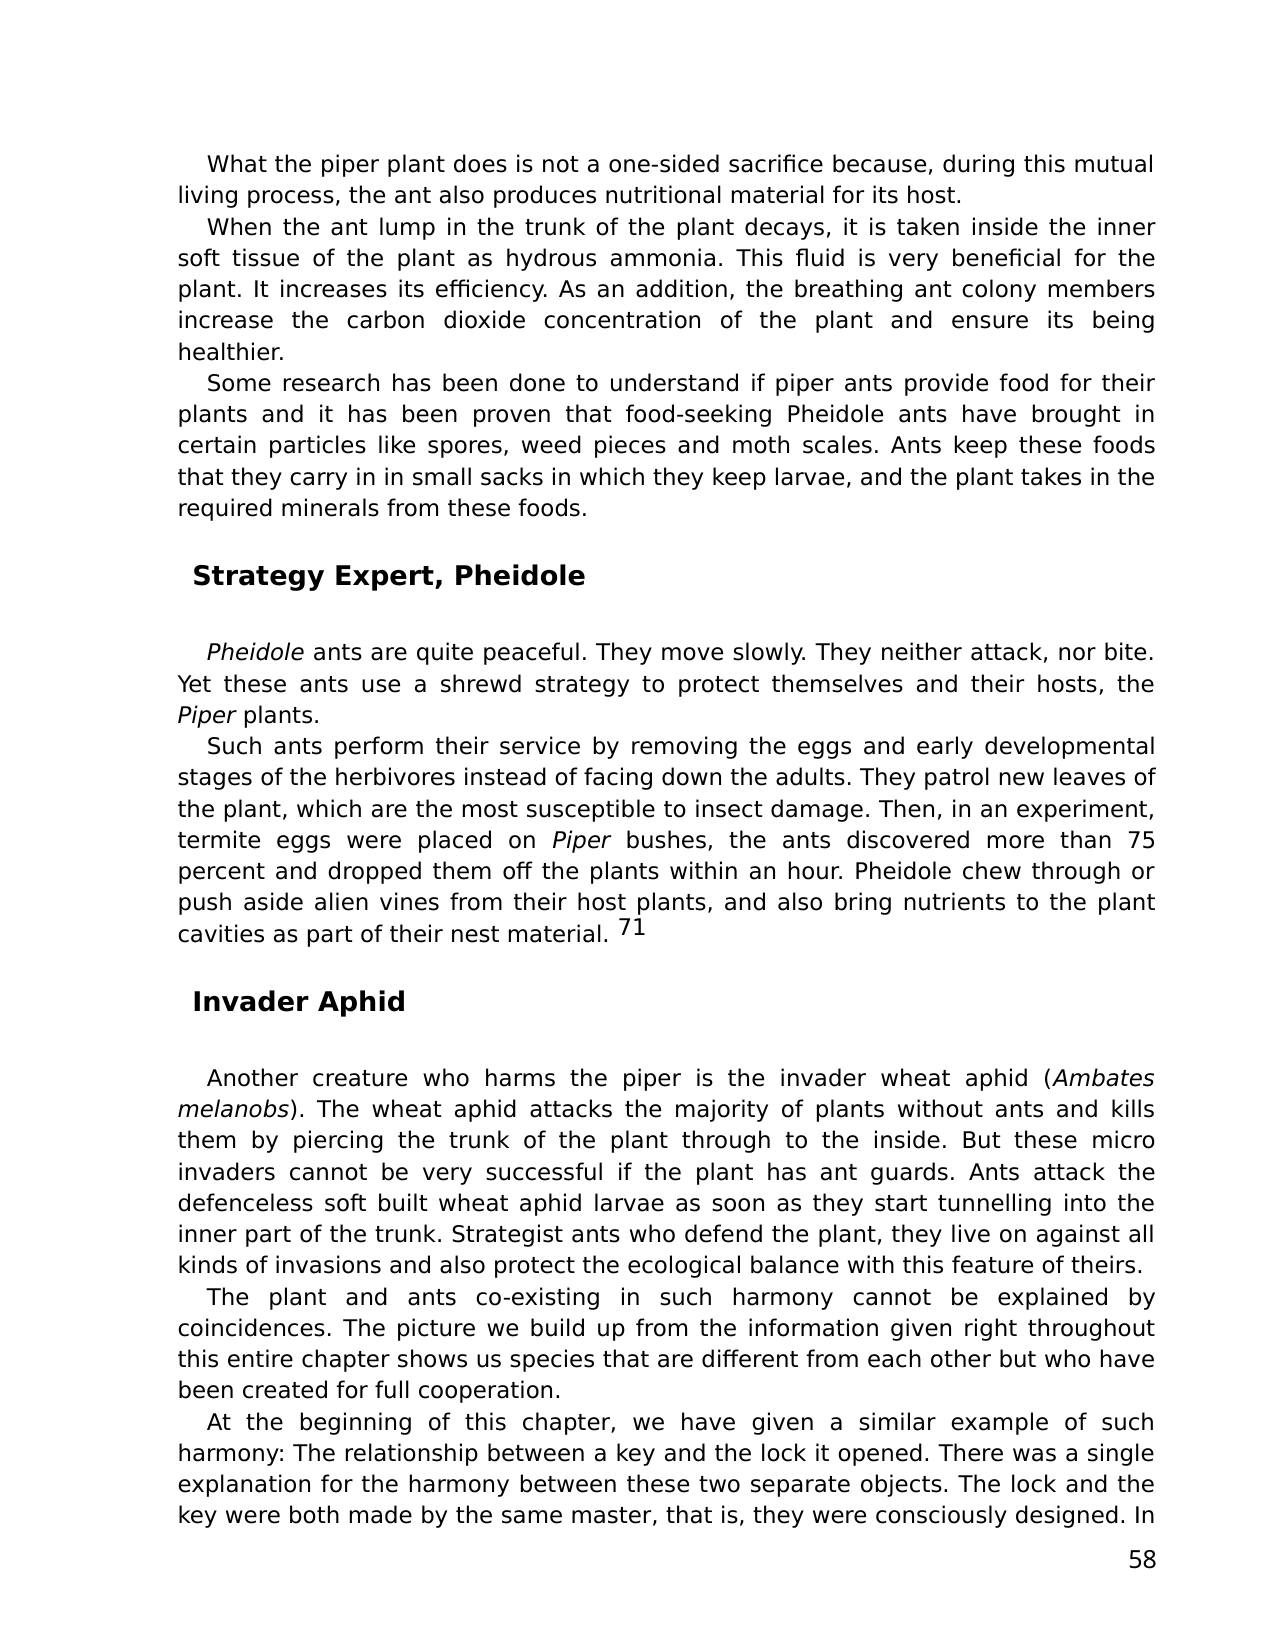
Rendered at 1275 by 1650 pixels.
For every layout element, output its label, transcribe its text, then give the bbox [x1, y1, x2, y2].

text At the beginning of this chapter, we have given a similar example of such harmony: The relationship between a key and the lock it opened. There was a single explanation for the harmony between these two separate objects. The lock and the key were both made by the same master, that is, they were consciously designed. In [177, 1405, 1157, 1530]
text Some research has been done to understand if piper ants provide food for their plants and it has been proven that food-seeking Pheidole ants have brought in certain particles like spores, weed pieces and moth scales. Ants keep these foods that they carry in in small sacks in which they keep larvae, and the plant takes in the required minerals from these foods. [177, 366, 1157, 523]
text When the ant lump in the trunk of the plant decays, it is taken inside the inner soft tissue of the plant as hydrous ammonia. This fluid is very beneficial for the plant. It increases its efficiency. As an addition, the breathing ant colony members increase the carbon dioxide concentration of the plant and ensure its being healthier. [177, 210, 1157, 366]
text Invader Aphid [177, 986, 1157, 1017]
text What the piper plant does is not a one-sided sacrifice because, during this mutual living process, the ant also produces nutritional material for its host. [177, 148, 1157, 210]
text The plant and ants co-existing in such harmony cannot be explained by coincidences. The picture we build up from the information given right throughout this entire chapter shows us species that are different from each other but who have been created for full cooperation. [177, 1280, 1157, 1405]
text Strategy Expert, Pheidole [177, 560, 1157, 592]
text Pheidole ants are quite peaceful. They move slowly. They neither attack, nor bite. Yet these ants use a shrewd strategy to protect themselves and their hosts, the Piper plants. [177, 636, 1157, 729]
text Such ants perform their service by removing the eggs and early developmental stages of the herbivores instead of facing down the adults. They patrol new leaves of the plant, which are the most susceptible to insect damage. Then, in an experiment, termite eggs were placed on Piper bushes, the ants discovered more than 75 percent and dropped them off the plants within an hour. Pheidole chew through or push aside alien vines from their host plants, and also bring nutrients to the plant cavities as part of their nest material. 71 [177, 729, 1157, 948]
text Another creature who harms the piper is the invader wheat aphid (Ambates melanobs). The wheat aphid attacks the majority of plants without ants and kills them by piercing the trunk of the plant through to the inside. But these micro invaders cannot be very successful if the plant has ant guards. Ants attack the defenceless soft built wheat aphid larvae as soon as they start tunnelling into the inner part of the trunk. Strategist ants who defend the plant, they live on against all kinds of invasions and also protect the ecological balance with this feature of theirs. [177, 1061, 1157, 1280]
